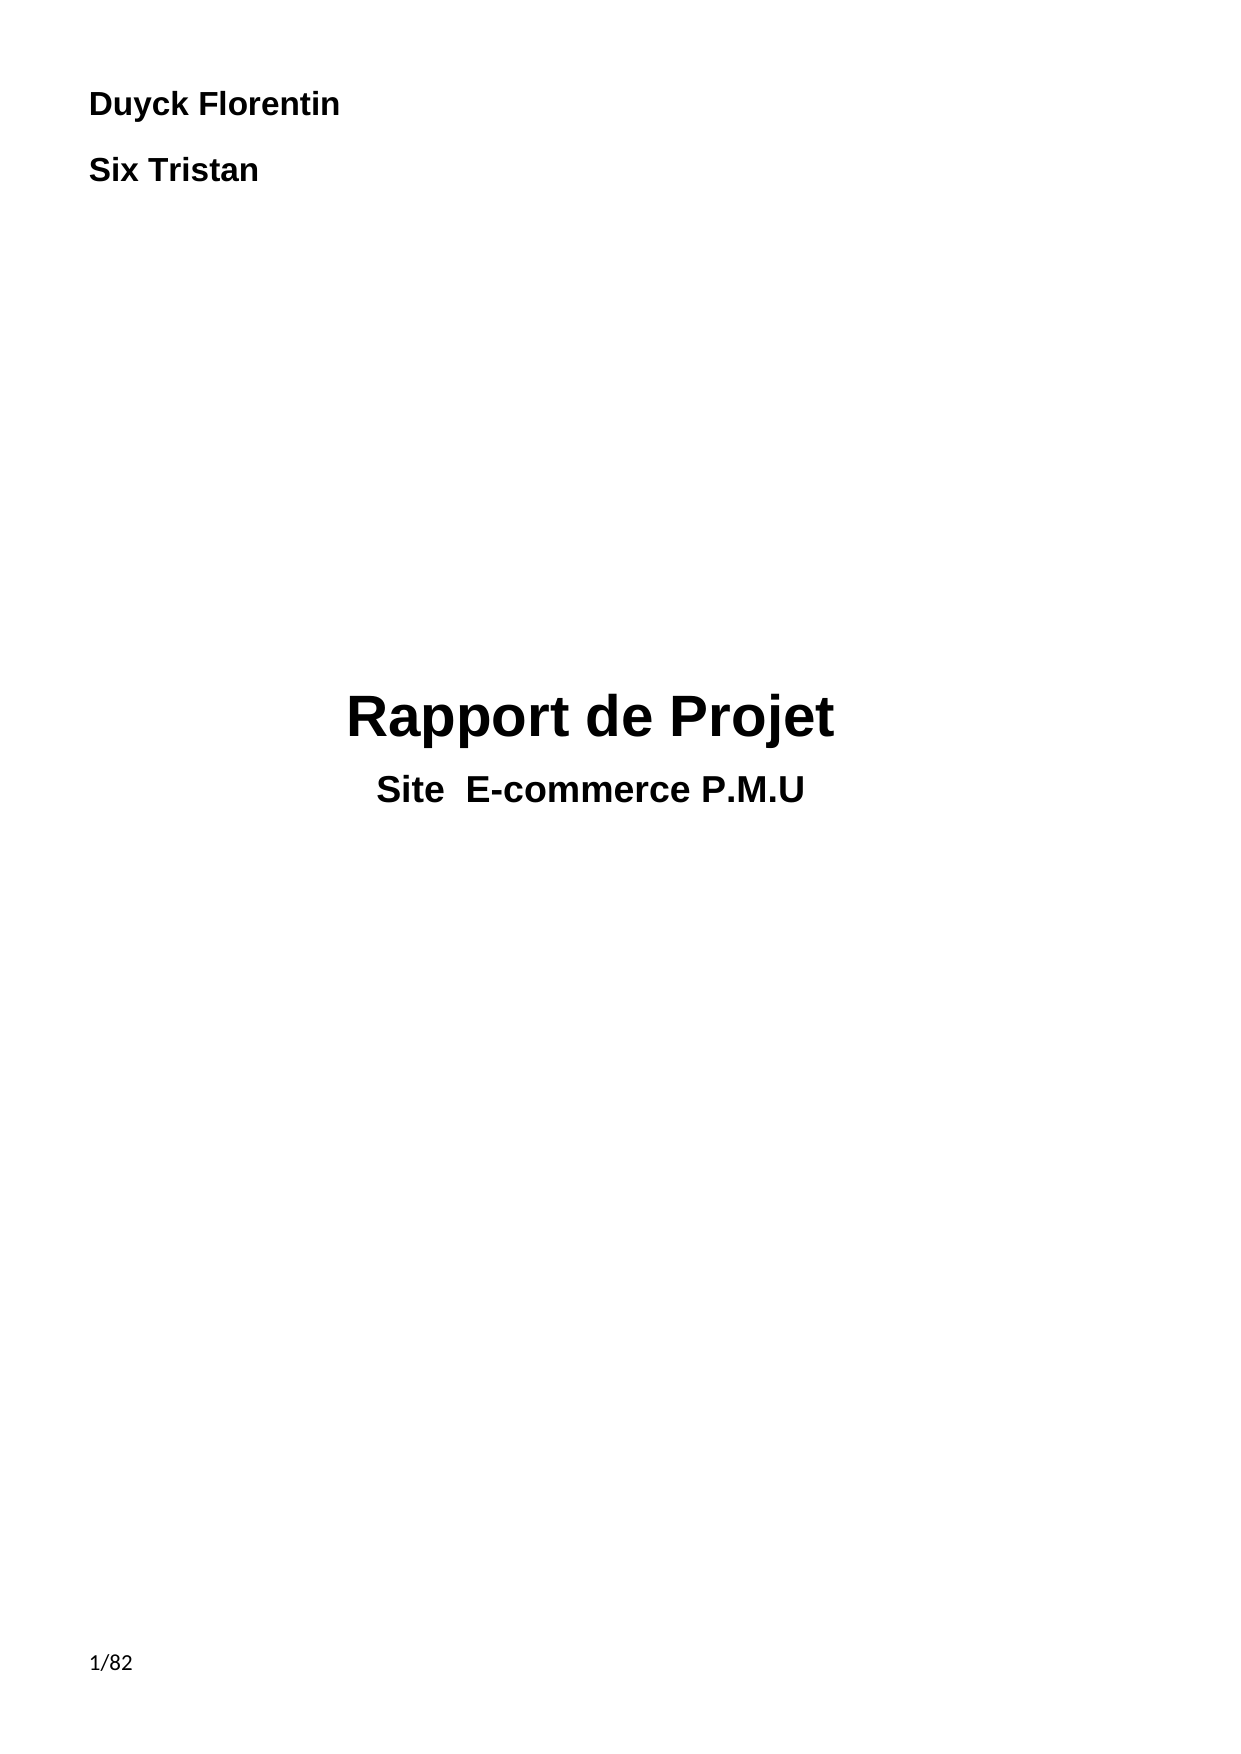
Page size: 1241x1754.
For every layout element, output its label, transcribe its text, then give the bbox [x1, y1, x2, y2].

subtitle Duyck Florentin [89, 84, 1092, 122]
subtitle Site E-commerce P.M.U [89, 767, 1092, 810]
subtitle Six Tristan [89, 151, 1092, 189]
title Rapport de Projet [89, 682, 1092, 749]
